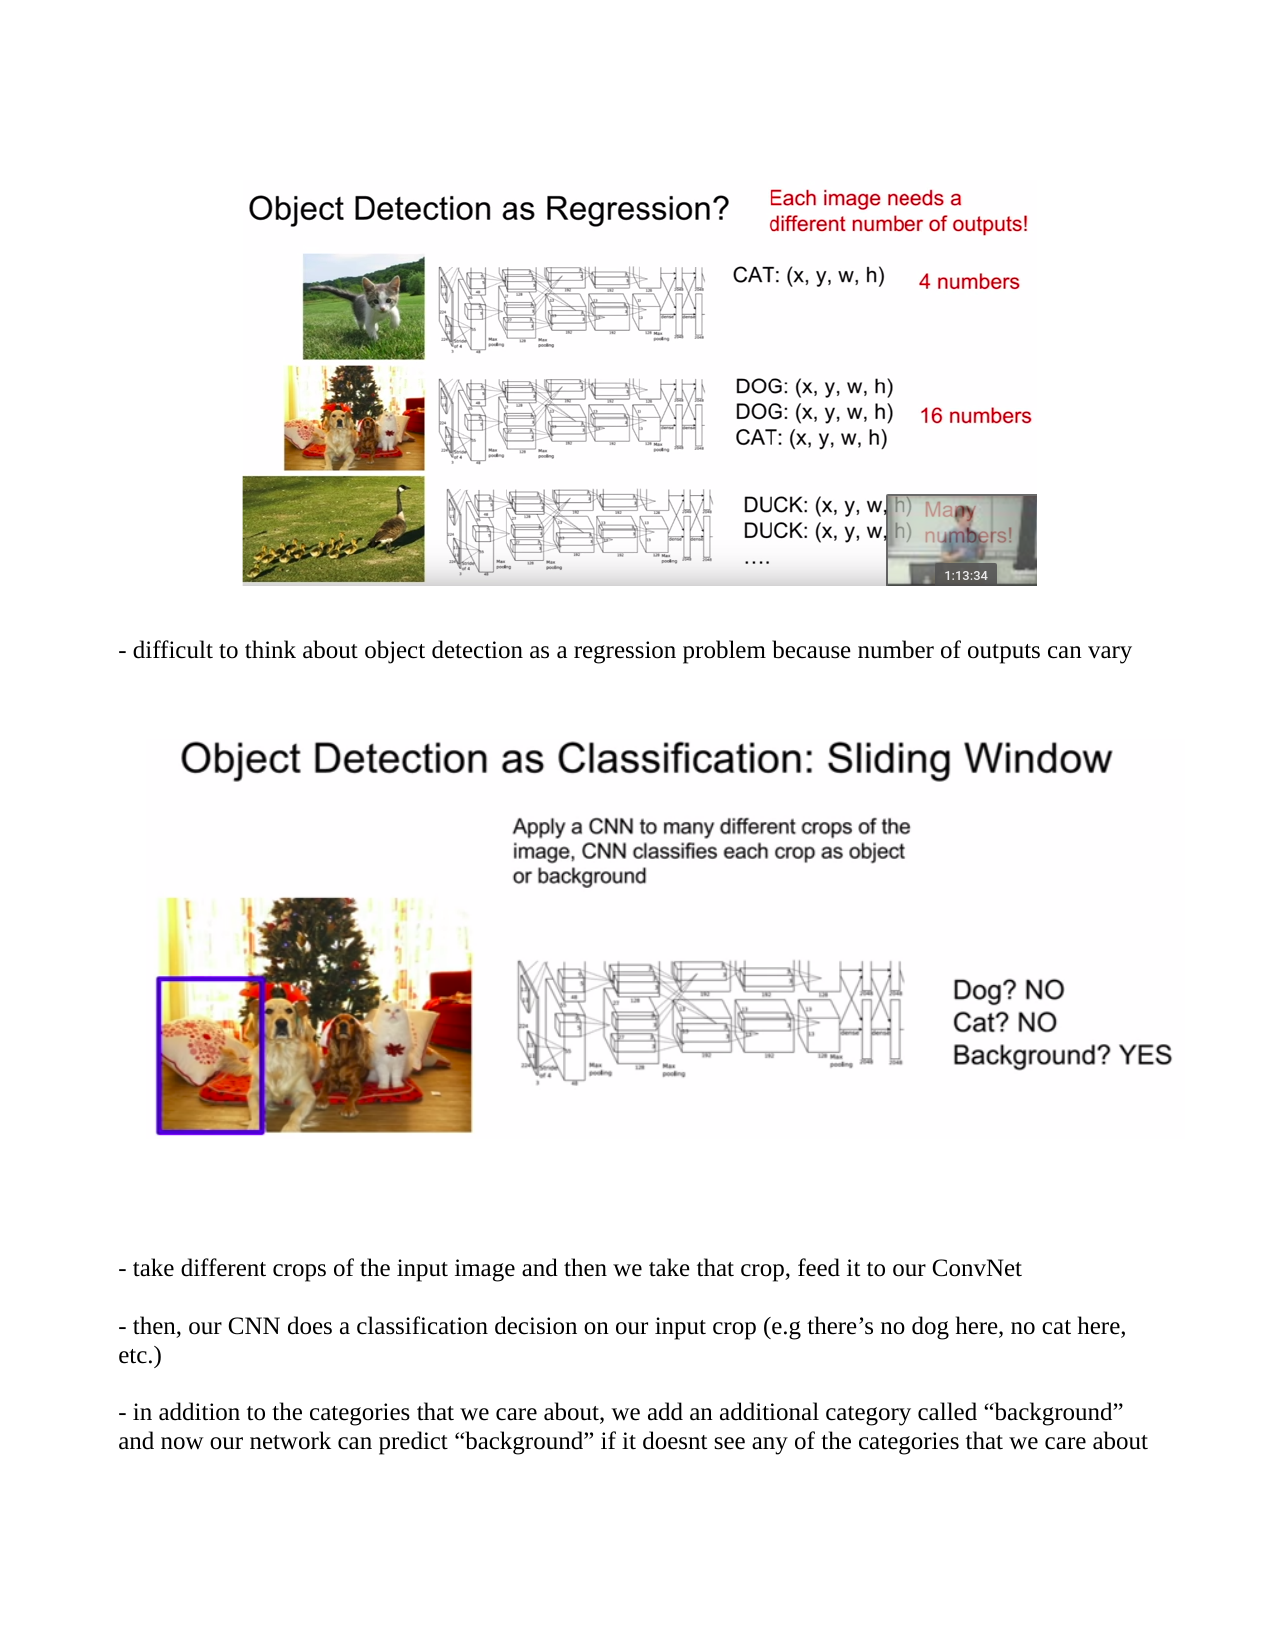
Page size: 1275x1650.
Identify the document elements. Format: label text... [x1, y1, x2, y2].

text - then, our CNN does a classification decision on our input crop (e.g there’s no dog here, no cat here, etc.) [118, 1311, 1157, 1368]
picture [242, 180, 1037, 586]
text - difficult to think about object detection as a regression problem because number of outputs can vary [118, 636, 1157, 664]
picture [146, 739, 1186, 1139]
text - in addition to the categories that we care about, we add an additional category called “background” [118, 1397, 1157, 1426]
text and now our network can predict “background” if it doesnt see any of the categories that we care about [118, 1426, 1157, 1455]
text - take different crops of the input image and then we take that crop, feed it to our ConvNet [118, 1253, 1157, 1282]
